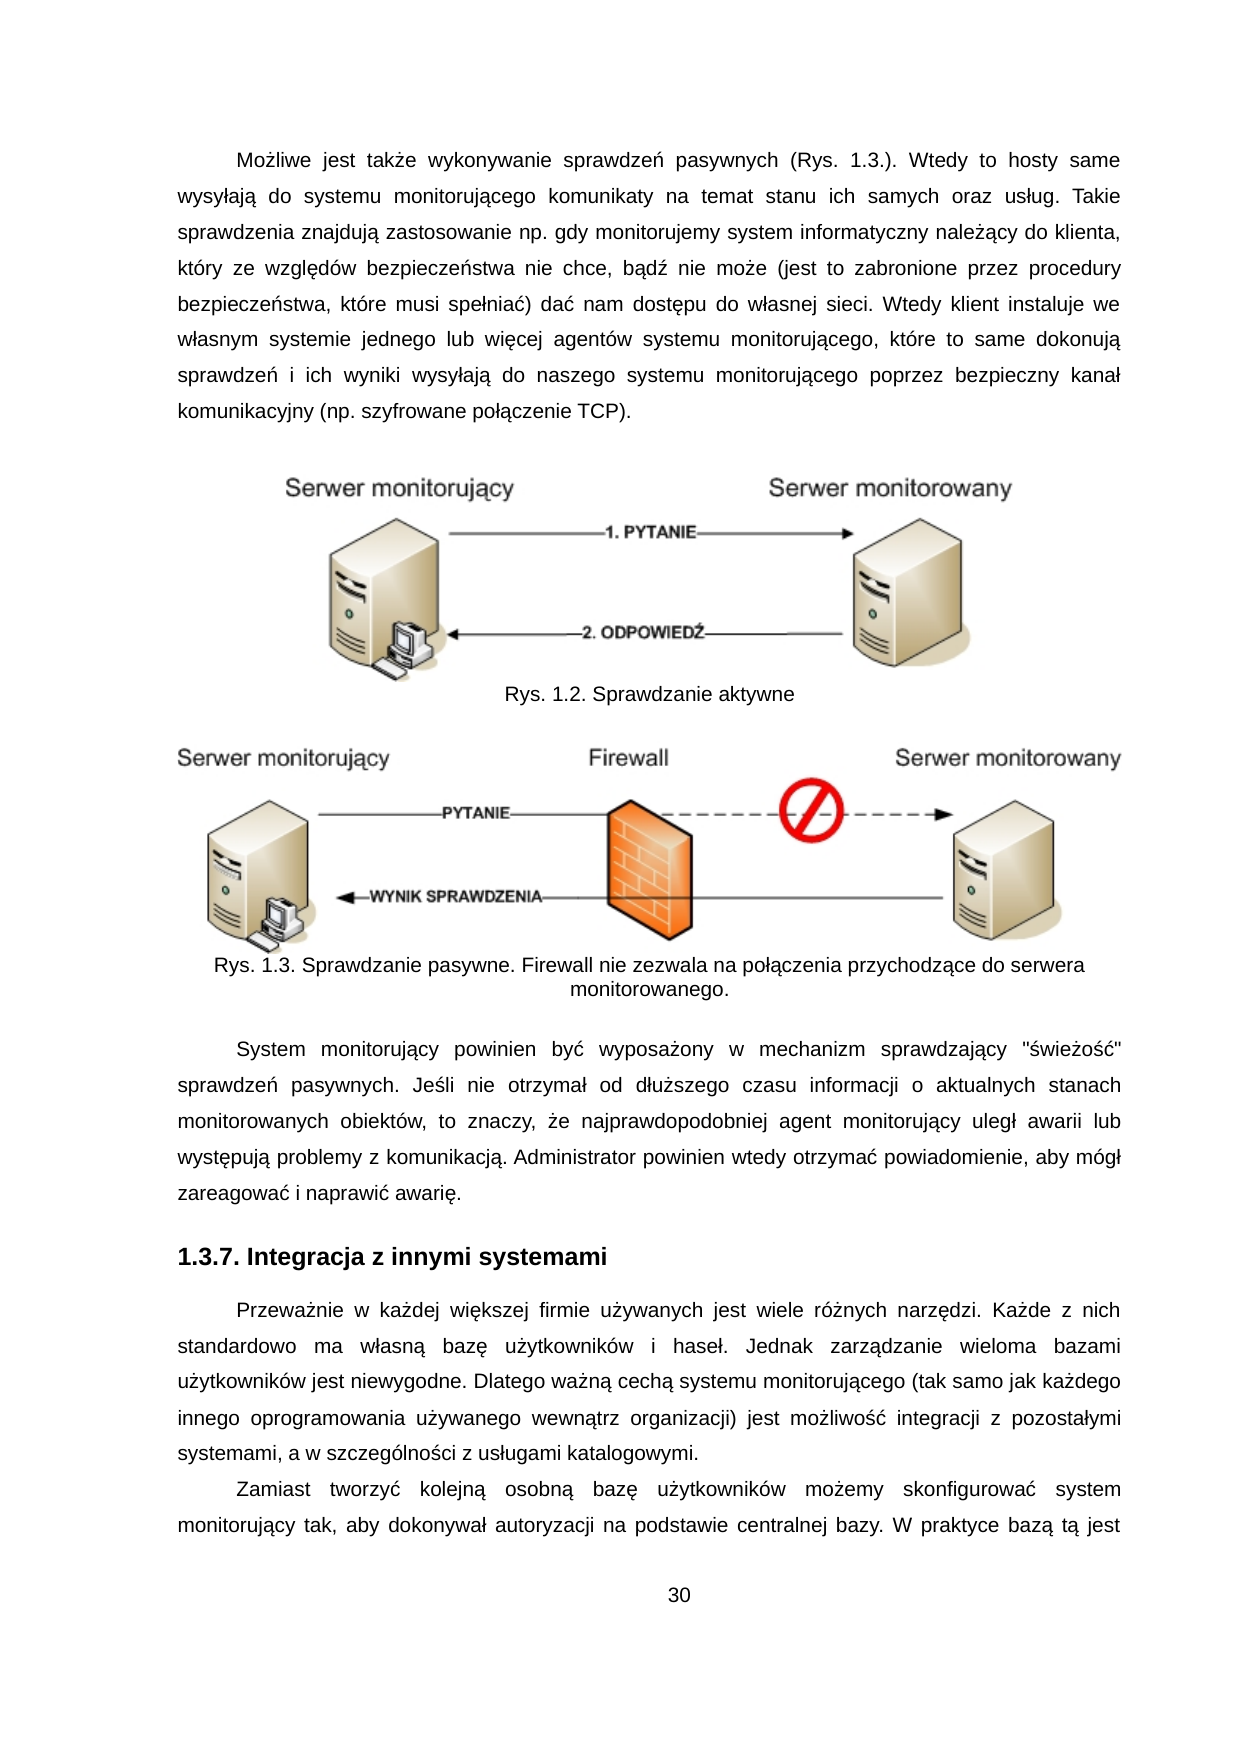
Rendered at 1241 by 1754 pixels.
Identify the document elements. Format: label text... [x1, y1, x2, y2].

picture [285, 471, 1014, 682]
text Zamiast tworzyć kolejną osobną bazę użytkowników możemy skonfigurować system monitorujący tak, aby dokonywał autoryzacji na podstawie centralnej bazy. W praktyce bazą tą jest [177, 1477, 1122, 1537]
picture [177, 741, 1123, 954]
text Rys. 1.2. Sprawdzanie aktywne [177, 471, 1122, 706]
text Rys. 1.3. Sprawdzanie pasywne. Firewall nie zezwala na połączenia przychodzące do serwera monitorowanego. [177, 954, 1122, 1001]
text Możliwe jest także wykonywanie sprawdzeń pasywnych (Rys. 1.3.). Wtedy to hosty same wysyłają do systemu monitorującego komunikaty na temat stanu ich samych oraz usług. Takie sprawdzenia znajdują zastosowanie np. gdy monitorujemy system informatyczny należący do klienta, który ze względów bezpieczeństwa nie chce, bądź nie może (jest to zabronione przez procedury bezpieczeństwa, które musi spełniać) dać nam dostępu do własnej sieci. Wtedy klient instaluje we własnym systemie jednego lub więcej agentów systemu monitorującego, które to same dokonują sprawdzeń i ich wyniki wysyłają do naszego systemu monitorującego poprzez bezpieczny kanał komunikacyjny (np. szyfrowane połączenie TCP). [177, 148, 1122, 423]
text Przeważnie w każdej większej firmie używanych jest wiele różnych narzędzi. Każde z nich standardowo ma własną bazę użytkowników i haseł. Jednak zarządzanie wieloma bazami użytkowników jest niewygodne. Dlatego ważną cechą systemu monitorującego (tak samo jak każdego innego oprogramowania używanego wewnątrz organizacji) jest możliwość integracji z pozostałymi systemami, a w szczególności z usługami katalogowymi. [177, 1297, 1122, 1465]
subtitle 1.3.7. Integracja z innymi systemami [177, 1242, 1122, 1271]
text System monitorujący powinien być wyposażony w mechanizm sprawdzający "świeżość" sprawdzeń pasywnych. Jeśli nie otrzymał od dłuższego czasu informacji o aktualnych stanach monitorowanych obiektów, to znaczy, że najprawdopodobniej agent monitorujący uległ awarii lub występują problemy z komunikacją. Administrator powinien wtedy otrzymać powiadomienie, aby mógł zareagować i naprawić awarię. [177, 1037, 1122, 1205]
